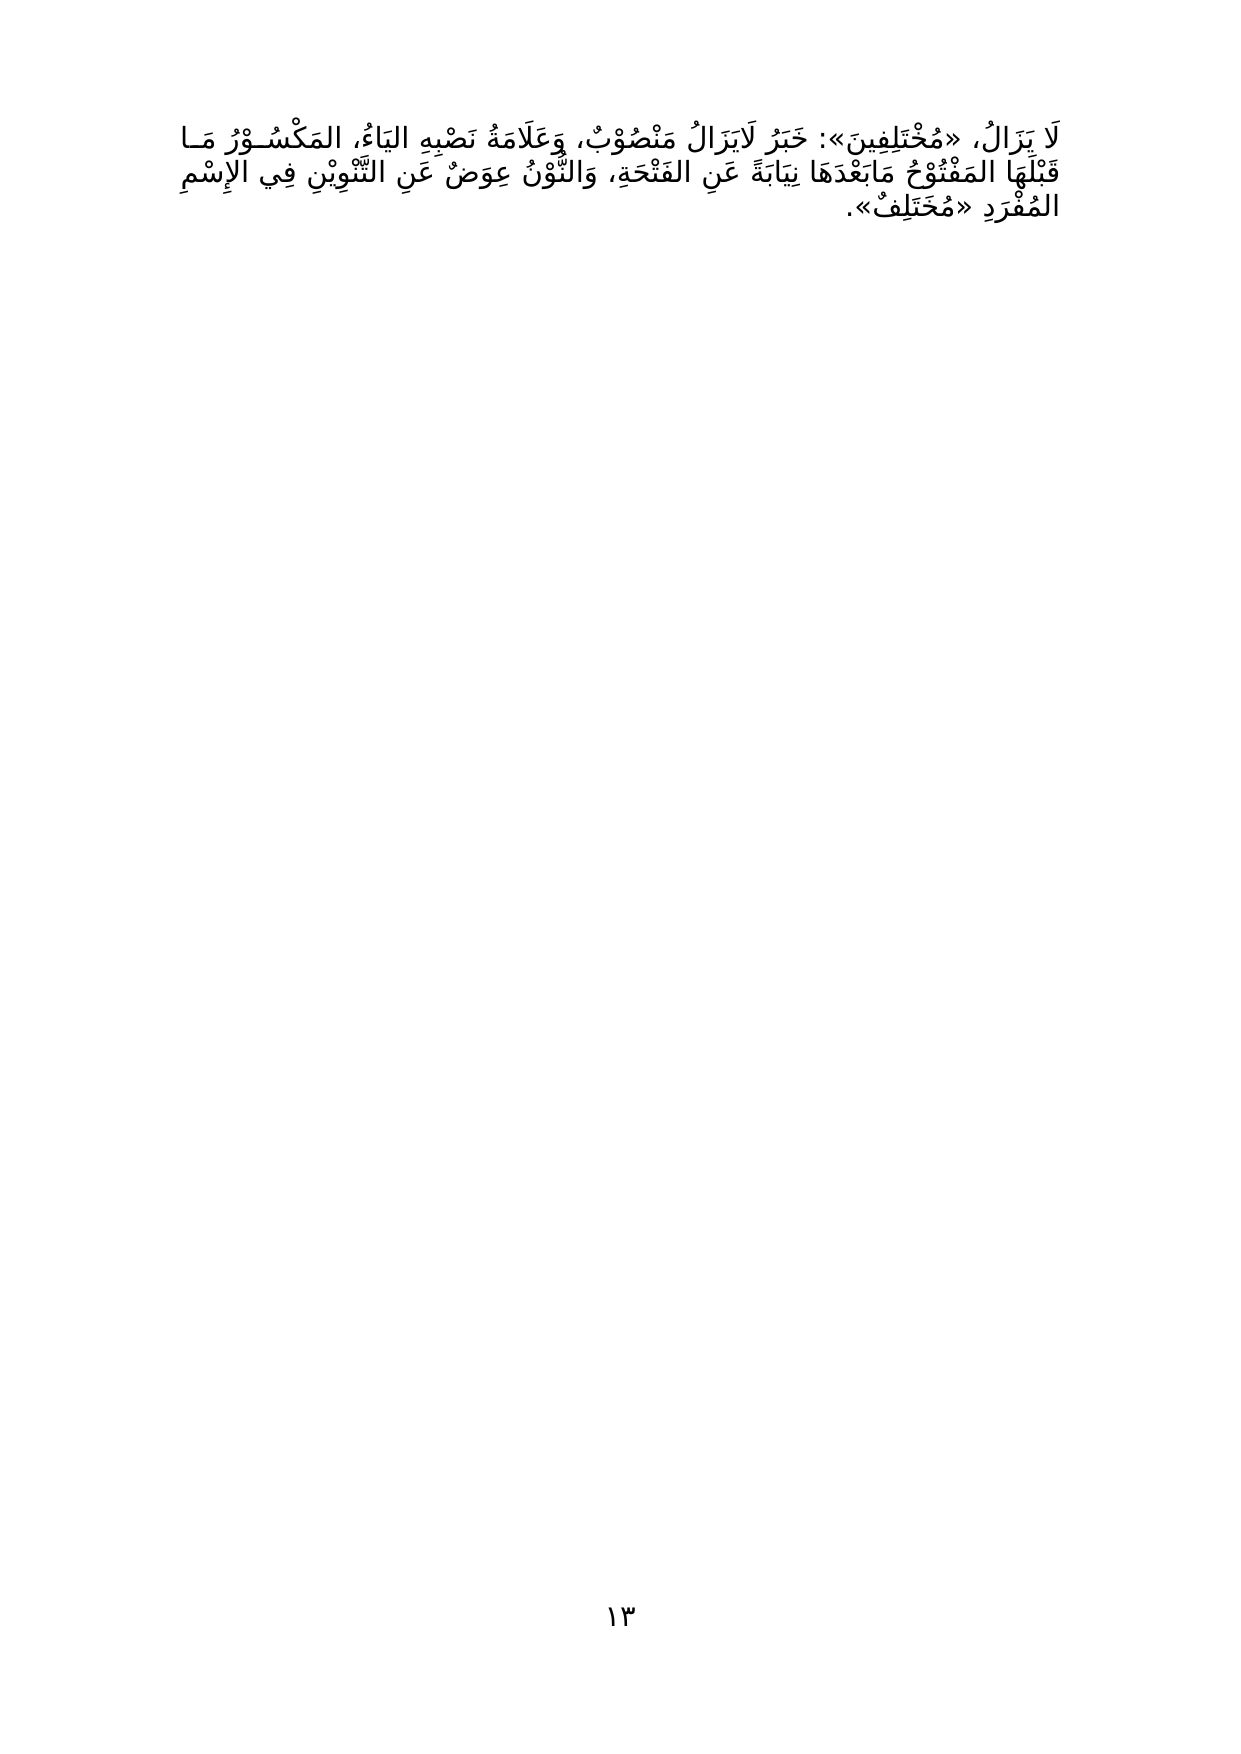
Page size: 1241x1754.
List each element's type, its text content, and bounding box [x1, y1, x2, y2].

text (وَلَا يَزَالُونَ مُخْتَلِفِينَ): «الوَاوُ»: عَلَى حَسْبِ مَا قَبْلَهَا، «لَا»: نَافِيَةٌ، «يَزَالُوْنَ»: فِعْلٌ مُضَارِعٌ نَاسِخٌ نَاقِصٌ مَرْفُوْعٌ، وَعَلَامَةُ رَفْعِهِ ثُبُوْتُ النُّوْنِ لِأَنَّهُ مِنَ الأَفْعَالِ الخَمْسَةِ، وَالوَاوُ ضَمِيْرٌ مُتَّصِلٌ مَبْنِيٌّ فِي مَحَلِّ رَفْعِ الفَاعِلِ إِسْمٌ لَا يَزَالُ، «مُخْتَلِفِينَ»: خَبَرُ لَايَزَالُ مَنْصُوْبٌ، وَعَلَامَةُ نَصْبِهِ اليَاءُ، المَكْسُوْرُ مَا قَبْلَهَا المَفْتُوْحُ مَابَعْدَهَا نِيَابَةً عَنِ الفَتْحَةِ، وَالنُّوْنُ عِوَضٌ عَنِ التَّنْوِيْنِ فِي الإِسْمِ المُفْرَدِ «مُخَتَلِفٌ». [180, 121, 1060, 223]
